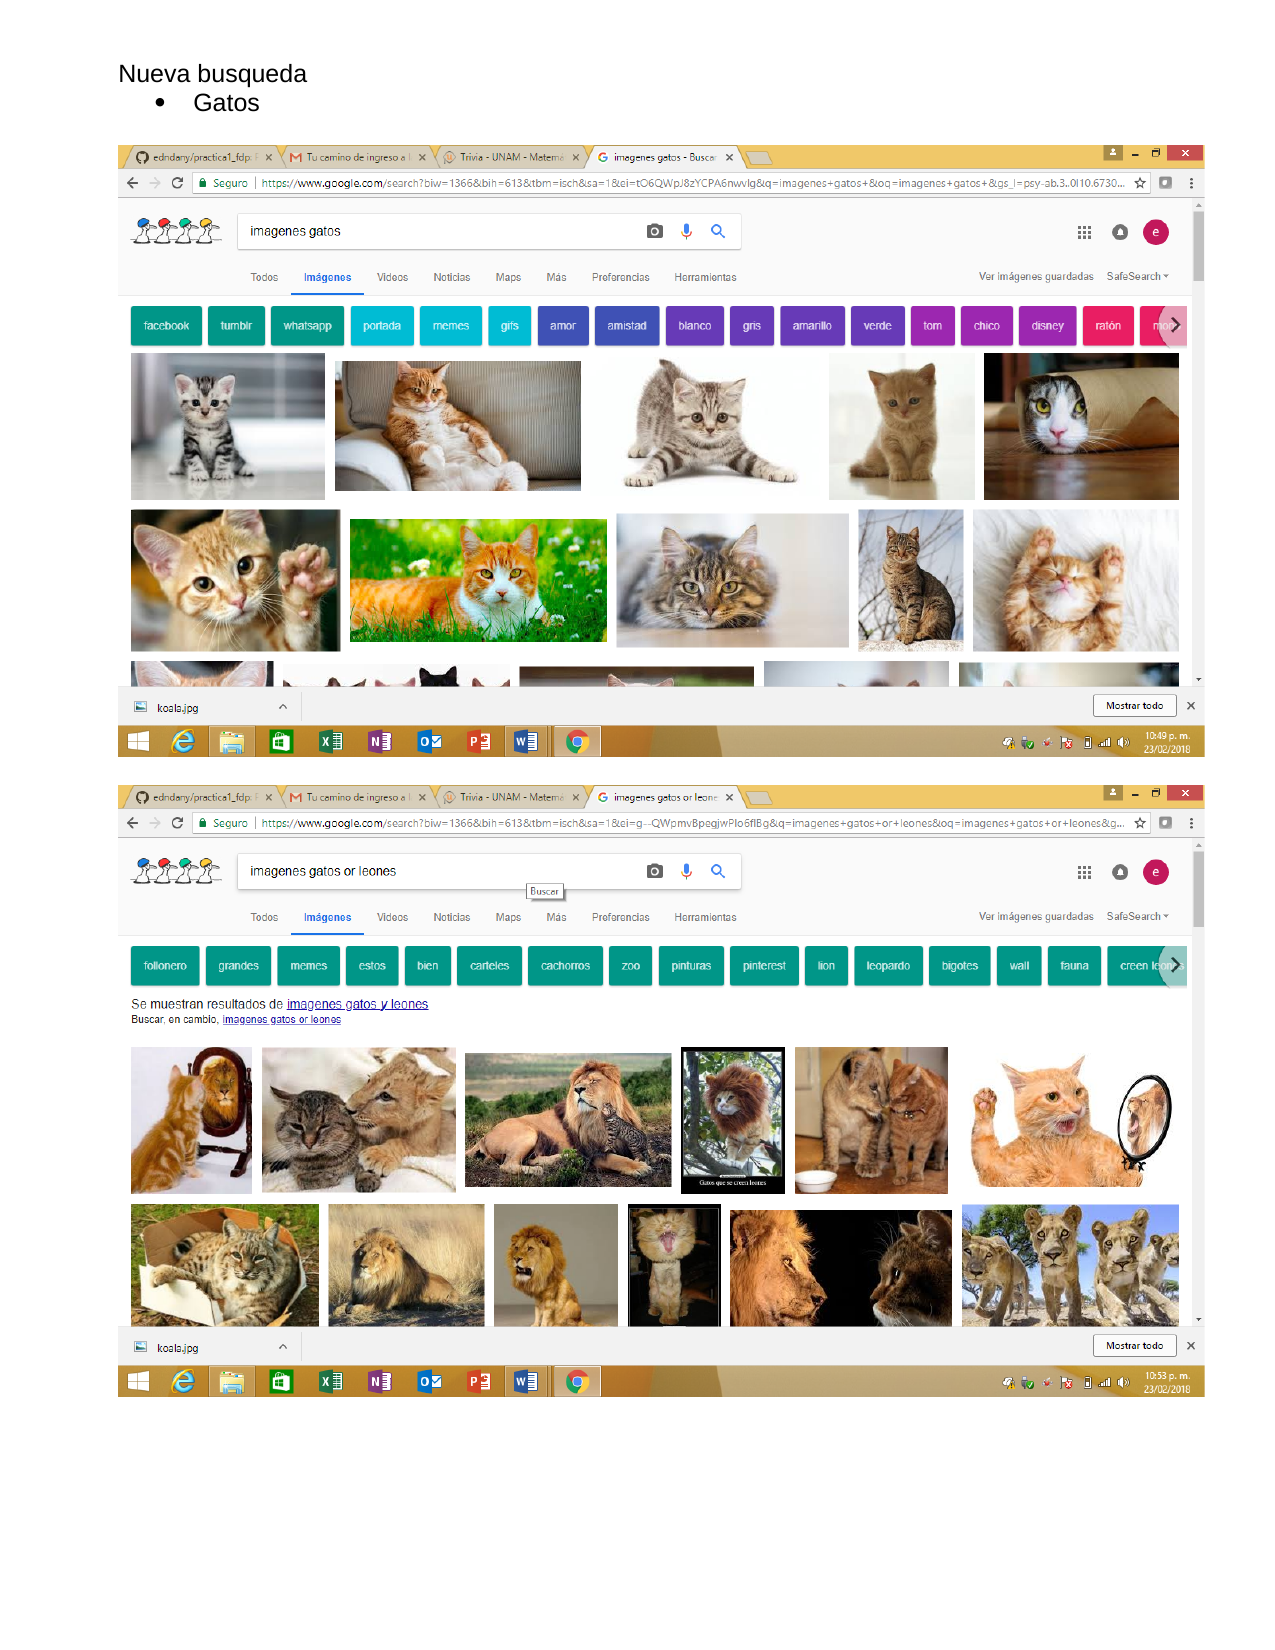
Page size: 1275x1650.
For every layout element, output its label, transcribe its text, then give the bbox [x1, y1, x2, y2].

text Nueva busqueda [118, 59, 1205, 88]
list Gatos [156, 88, 1205, 117]
